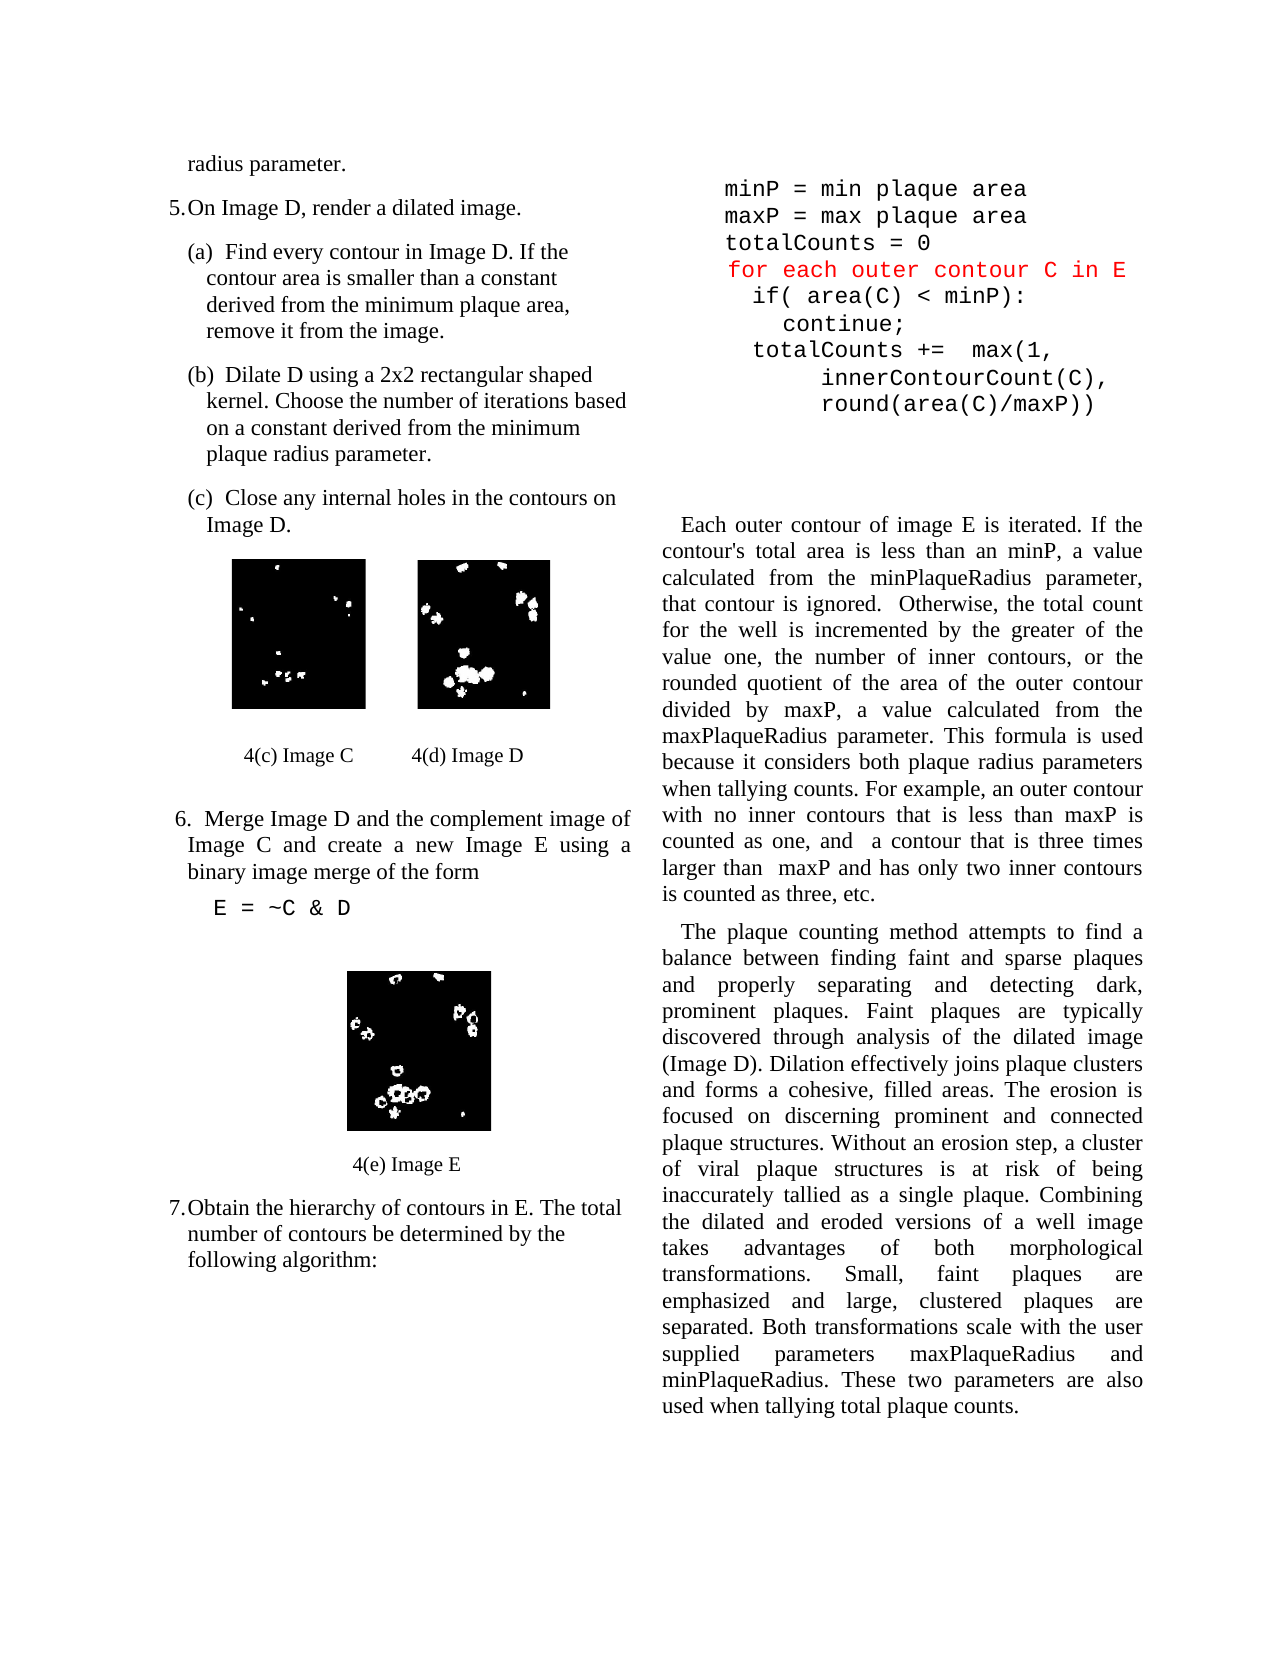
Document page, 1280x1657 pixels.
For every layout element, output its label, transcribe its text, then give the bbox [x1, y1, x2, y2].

list 5. On Image D, render a dilated image. [169, 194, 632, 220]
list (a) Find every contour in Image D. If the contour area is smaller than a constant derived from the minimum plaque area, remove it from the image. [187, 238, 632, 343]
text The plaque counting method attempts to find a balance between finding faint and sparse plaques and properly separating and detecting dark, prominent plaques. Faint plaques are typically discovered through analysis of the dilated image (Image D). Dilation effectively joins plaque clusters and forms a cohesive, filled areas. The erosion is focused on discerning prominent and connected plaque structures. Without an erosion step, a cluster of viral plaque structures is at risk of being inaccurately tallied as a single plaque. Combining the dilated and eroded versions of a well image takes advantages of both morphological transformations. Small, faint plaques are emphasized and large, clustered plaques are separated. Both transformations scale with the user supplied parameters maxPlaqueRadius and minPlaqueRadius. These two parameters are also used when tallying total plaque counts. [662, 918, 1144, 1419]
list Obtain the hierarchy of contours in E. The total number of contours be determined by the following algorithm: [169, 1194, 632, 1273]
text totalCounts = 0 [724, 231, 1144, 257]
list radius parameter. [187, 150, 632, 176]
text innerContourCount(C), [724, 366, 1144, 392]
picture [417, 560, 551, 709]
text if( area(C) < minP): [724, 285, 1144, 311]
text round(area(C)/maxP)) [724, 393, 1144, 419]
text totalCounts += max(1, [724, 339, 1144, 365]
text maxP = max plaque area [724, 204, 1144, 230]
picture [231, 559, 366, 709]
list (b) Dilate D using a 2x2 rectangular shaped kernel. Choose the number of iterations based on a constant derived from the minimum plaque radius parameter. [187, 361, 632, 467]
list (c) Close any internal holes in the contours on Image D. [187, 484, 632, 537]
text minP = min plaque area [724, 177, 1144, 203]
text E = ~C & D [213, 897, 632, 923]
text 4(c) Image C 4(d) Image D [244, 743, 632, 767]
text 6. Merge Image D and the complement image of Image C and create a new Image E using a binary image merge of the form [169, 805, 632, 884]
text Each outer contour of image E is iterated. If the contour's total area is less than an minP, a value calculated from the minPlaqueRadius parameter, that contour is ignored. Otherwise, the total count for the well is incremented by the greater of the value one, the number of inner contours, or the rounded quotient of the area of the outer contour divided by maxP, a value calculated from the maxPlaqueRadius parameter. This formula is used because it considers both plaque radius parameters when tallying counts. For example, an outer contour with no inner contours that is less than maxP is counted as one, and a contour that is three times larger than maxP and has only two inner contours is counted as three, etc. [662, 511, 1144, 906]
text 4(e) Image E [181, 1152, 632, 1176]
text continue; [727, 312, 1144, 338]
picture [347, 971, 492, 1131]
text for each outer contour C in E [727, 258, 1144, 284]
